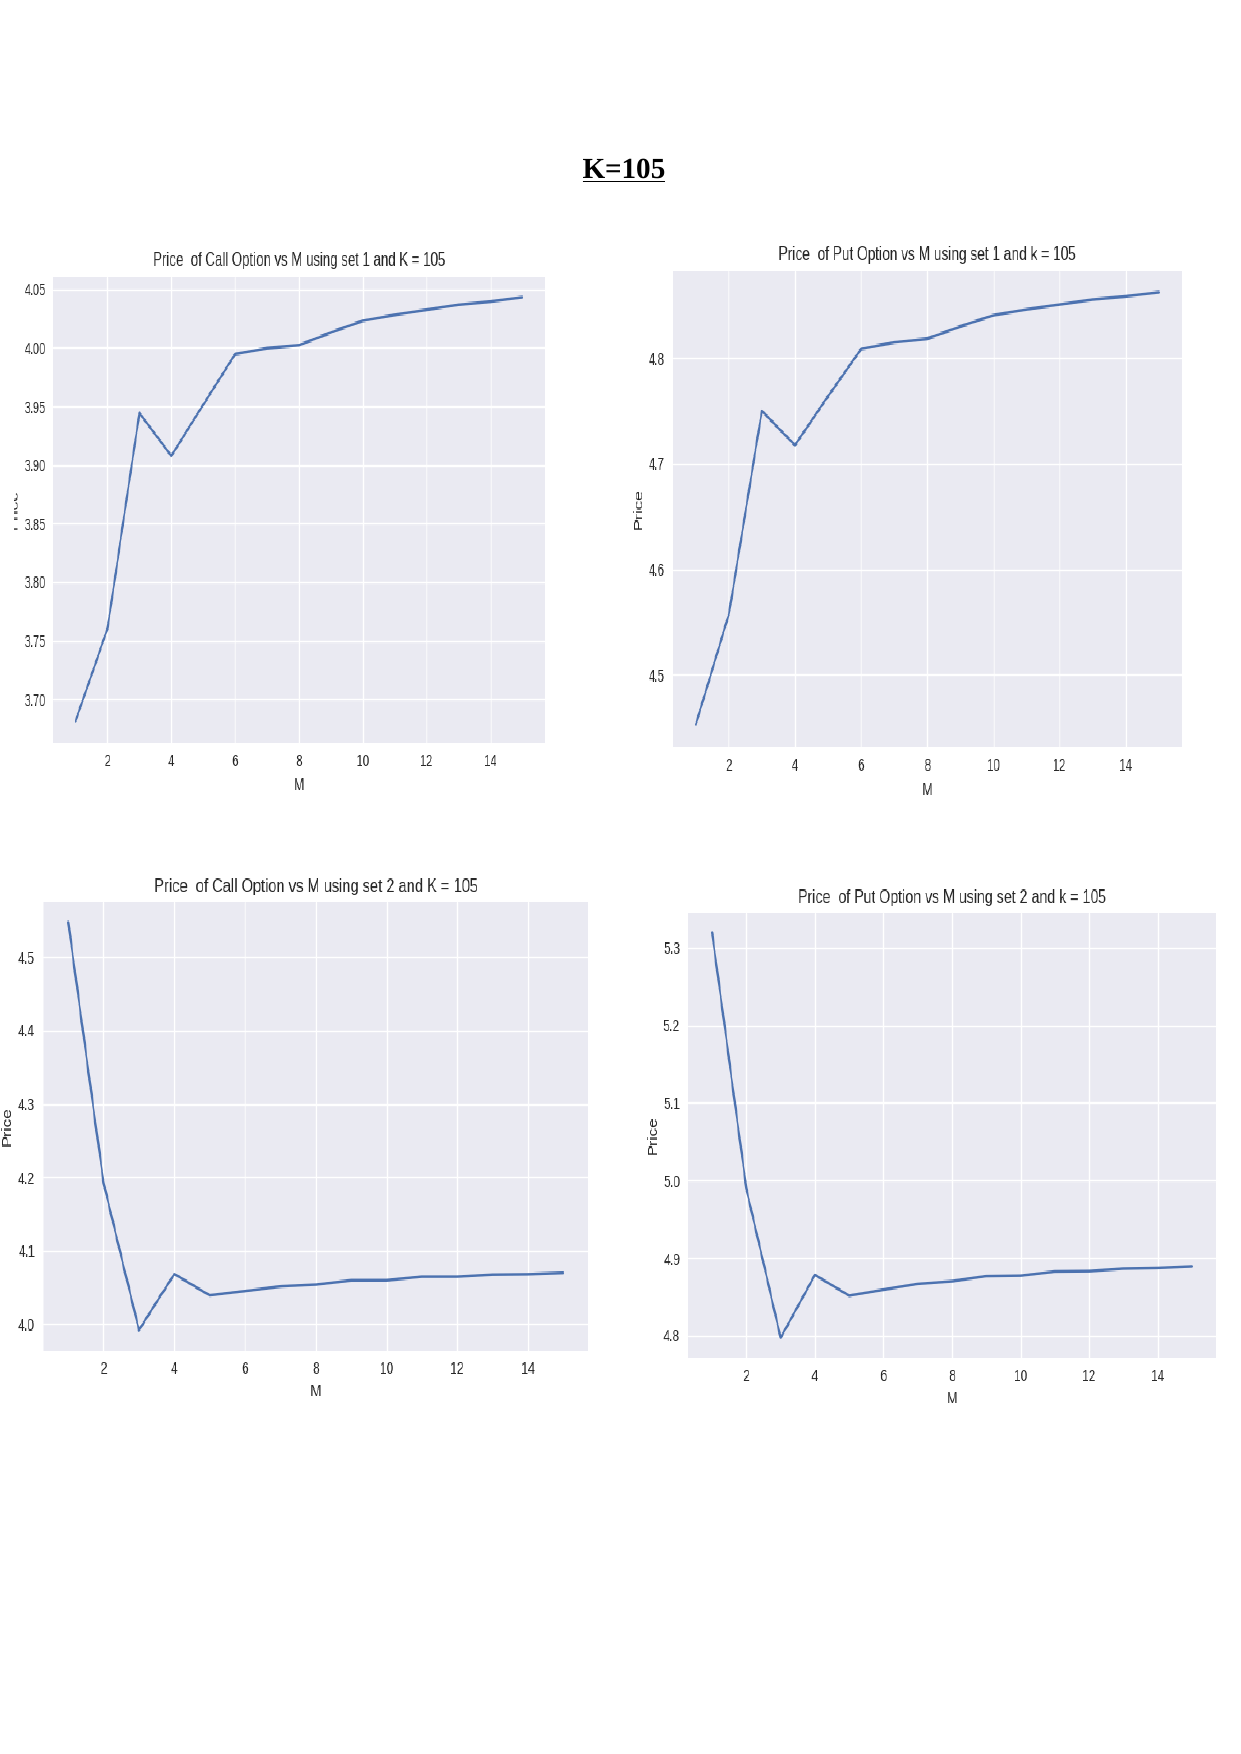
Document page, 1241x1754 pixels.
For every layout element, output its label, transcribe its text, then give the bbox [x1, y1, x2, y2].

picture [646, 882, 1240, 1413]
picture [632, 238, 1206, 805]
text K=105 [118, 152, 1122, 185]
picture [14, 245, 568, 800]
picture [0, 871, 614, 1406]
